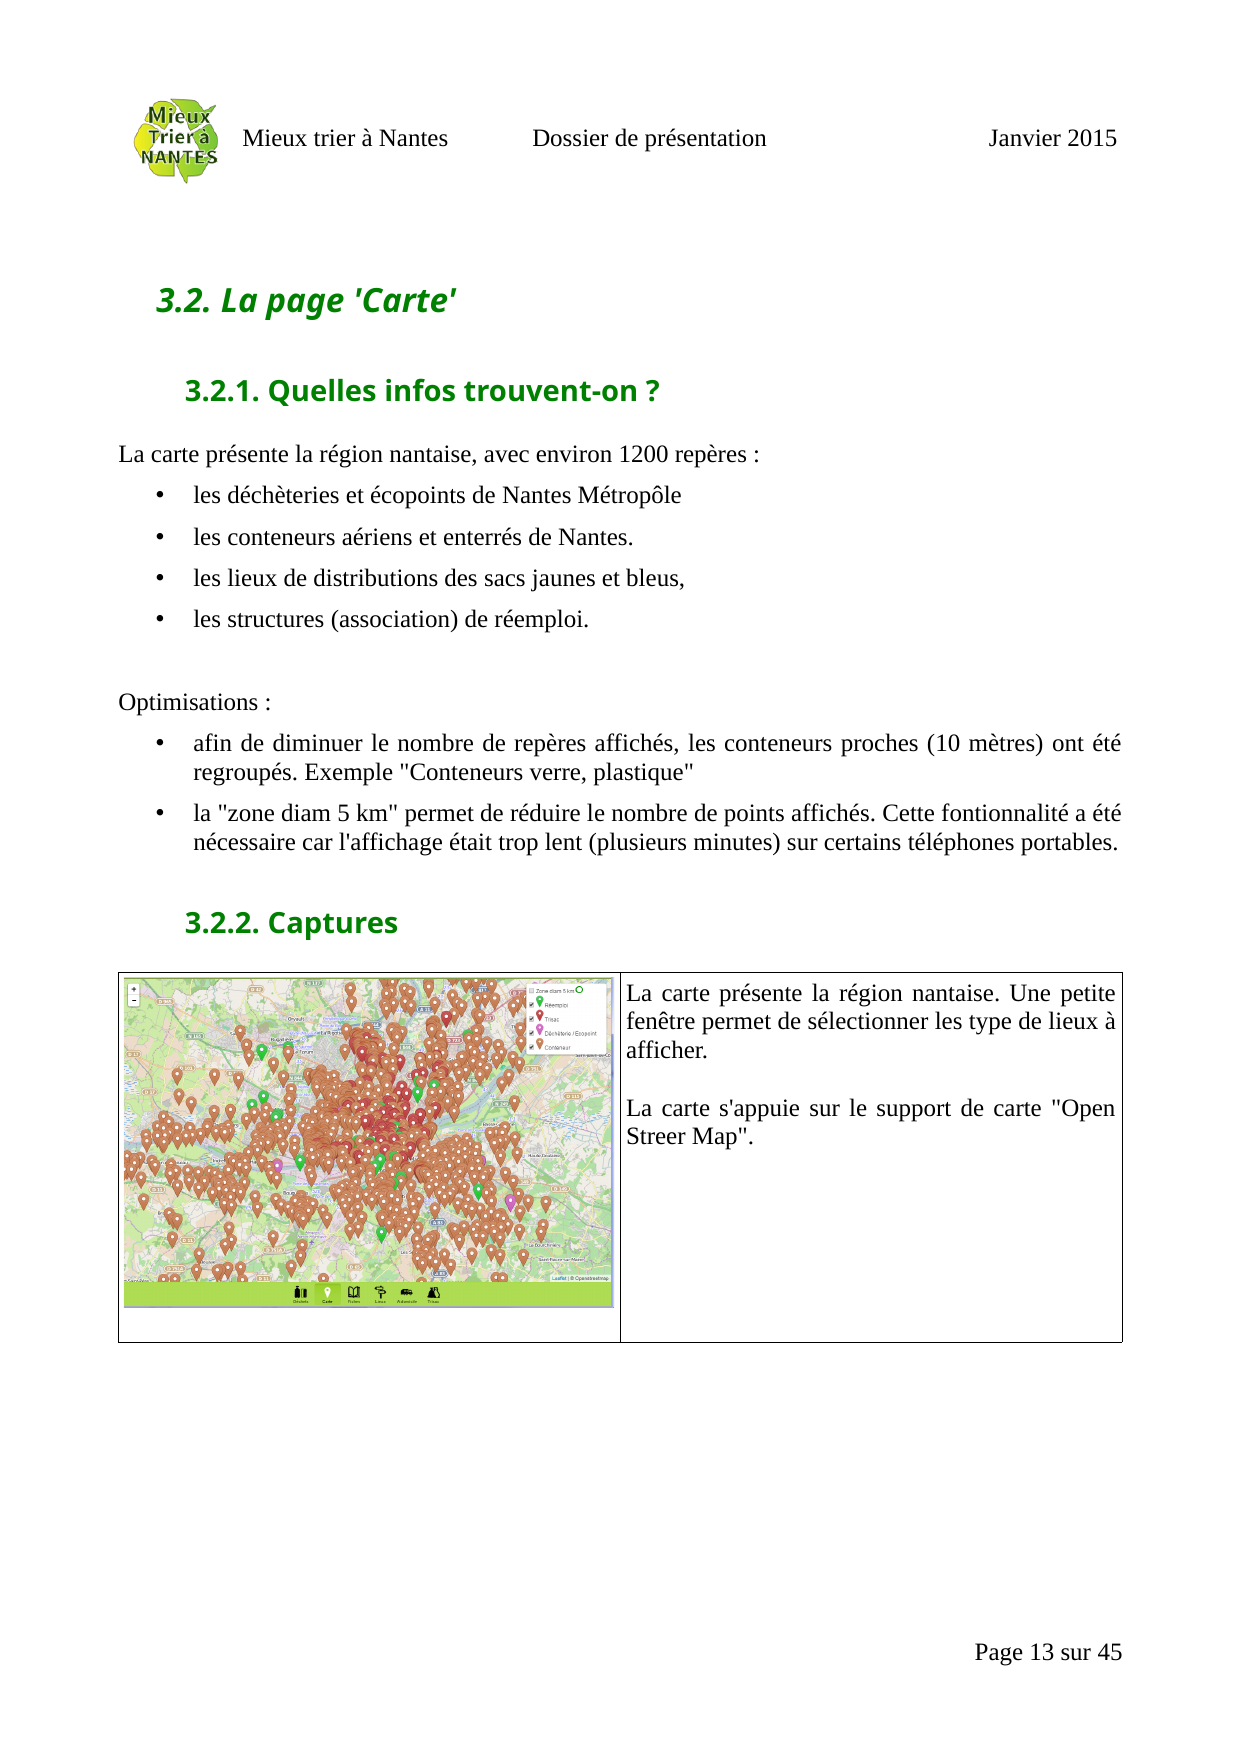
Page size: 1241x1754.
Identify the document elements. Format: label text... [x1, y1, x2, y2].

list afin de diminuer le nombre de repères affichés, les conteneurs proches (10 mètres) ont été regroupés. Exemple "Conteneurs verre, plastique" [156, 728, 1122, 785]
subtitle Captures [148, 903, 1122, 942]
subtitle Quelles infos trouvent-on ? [148, 370, 1122, 410]
list la "zone diam 5 km" permet de réduire le nombre de points affichés. Cette fontionnalité a été nécessaire car l'affichage était trop lent (plusieurs minutes) sur certains téléphones portables. [156, 798, 1122, 855]
text La carte présente la région nantaise, avec environ 1200 repères : [118, 439, 1122, 468]
text Optimisations : [118, 687, 1122, 715]
table_header La carte présente la région nantaise. Une petite fenêtre permet de sélectionner les type de lieux à afficher. La carte s'appuie sur le support de carte "Open Streer Map". [621, 973, 1122, 1342]
list les conteneurs aériens et enterrés de Nantes. [156, 522, 1122, 550]
picture [131, 95, 221, 185]
table_header [119, 973, 620, 1342]
list les déchèteries et écopoints de Nantes Métropôle [156, 480, 1122, 509]
list les structures (association) de réemploi. [156, 604, 1122, 633]
subtitle La page 'Carte' [148, 277, 1122, 323]
list les lieux de distributions des sacs jaunes et bleus, [156, 563, 1122, 592]
